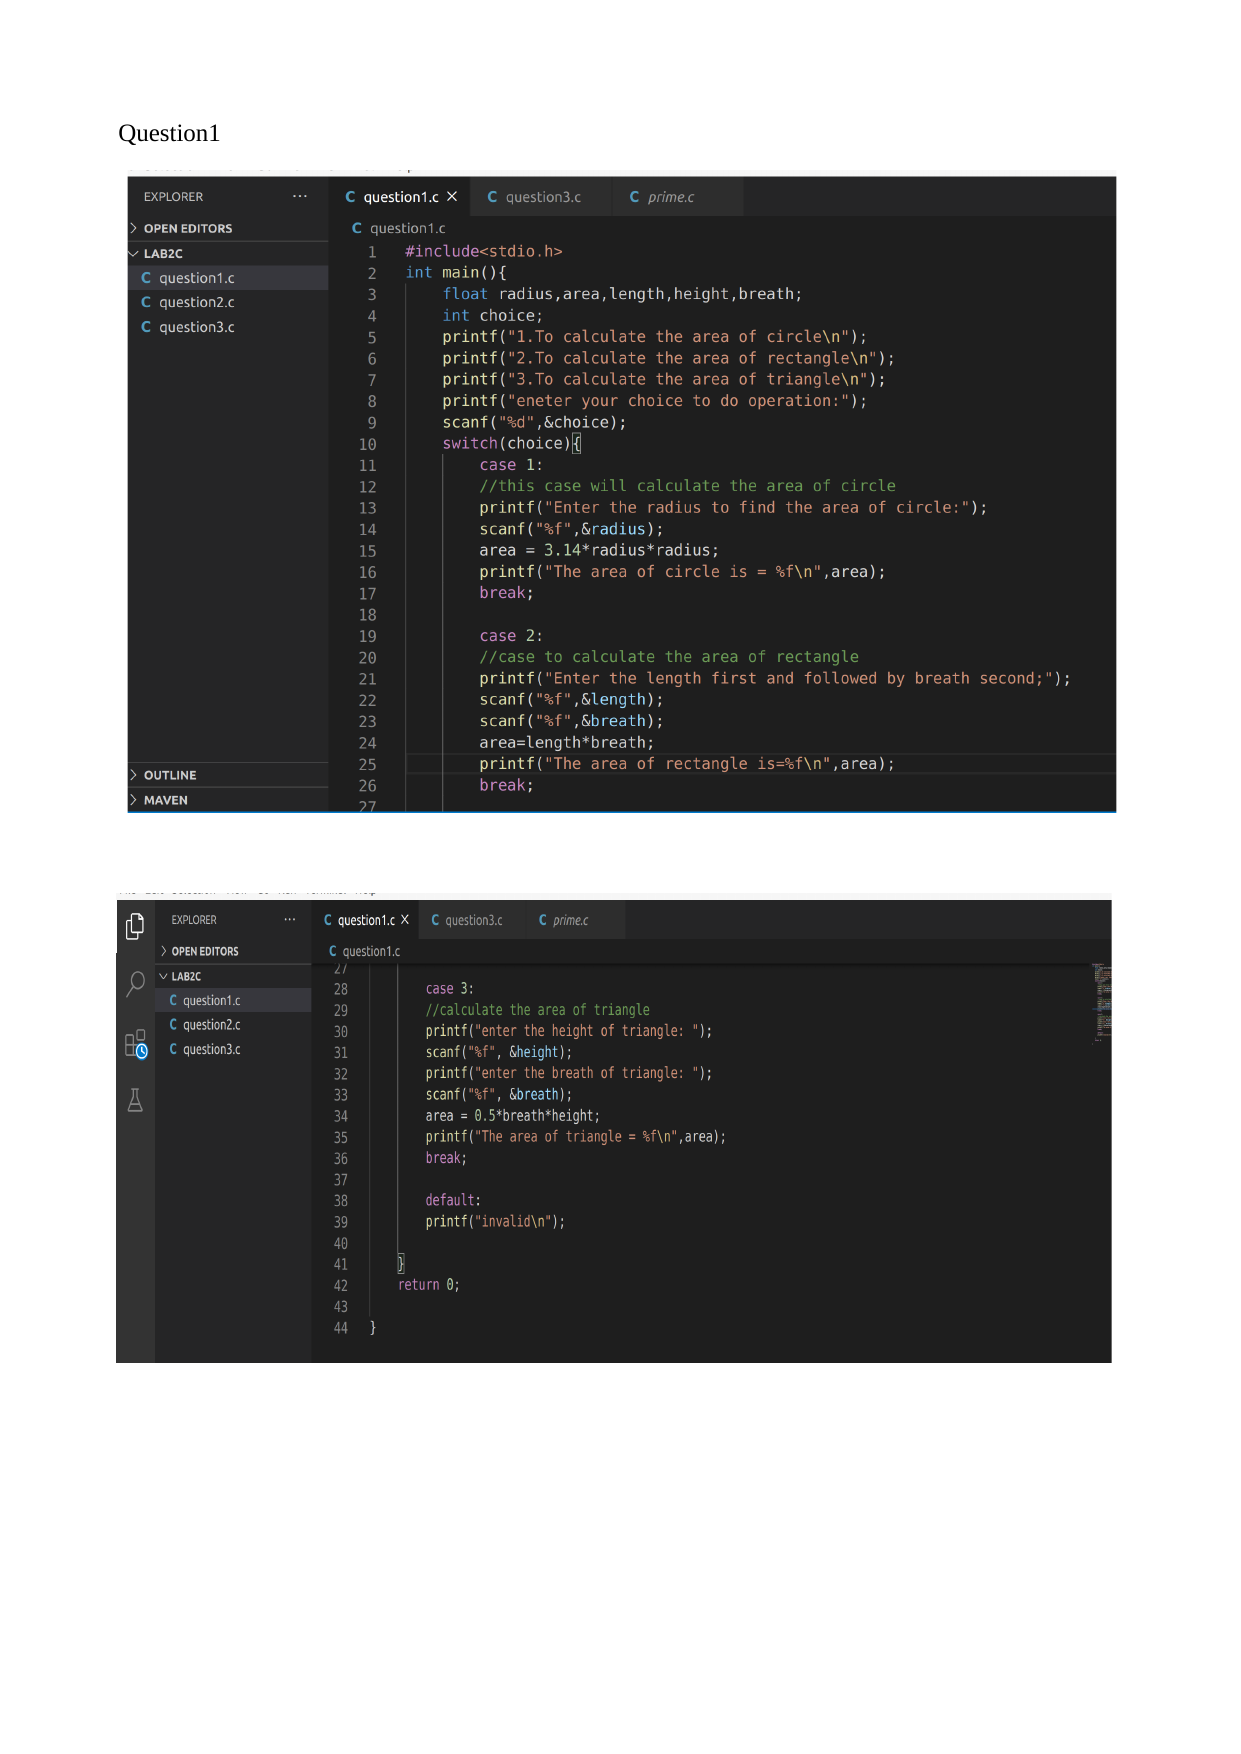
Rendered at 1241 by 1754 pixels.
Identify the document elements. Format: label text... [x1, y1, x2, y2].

picture [116, 893, 1112, 1270]
picture [127, 170, 444, 813]
text Question1 [118, 118, 1122, 147]
